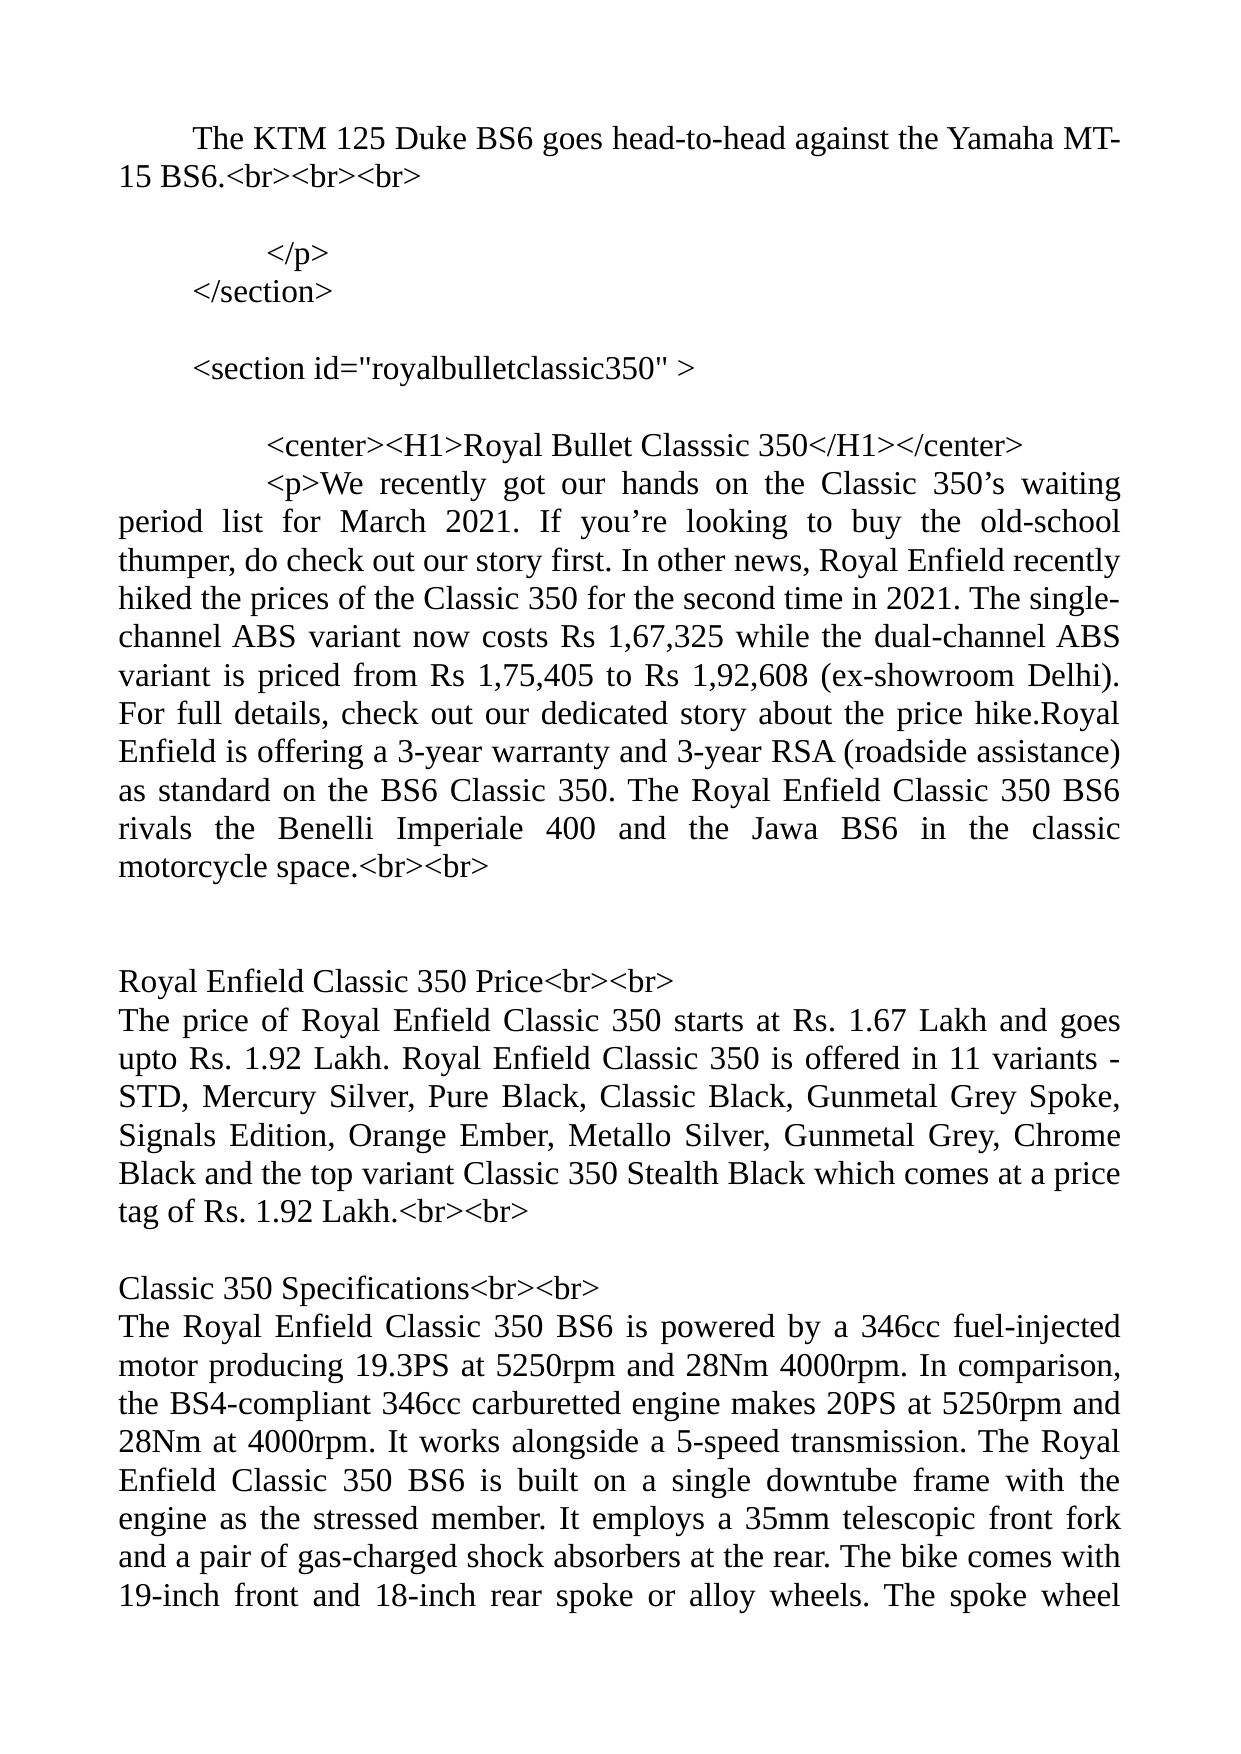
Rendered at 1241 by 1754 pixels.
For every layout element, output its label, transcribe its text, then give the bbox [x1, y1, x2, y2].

text </section> [118, 271, 1122, 310]
text <center><H1>Royal Bullet Classsic 350</H1></center> [118, 425, 1122, 463]
text <section id="royalbulletclassic350" > [118, 348, 1122, 386]
text The KTM 125 Duke BS6 goes head-to-head against the Yamaha MT-15 BS6.<br><br><br> [118, 118, 1122, 195]
text </p> [118, 233, 1122, 271]
text The Royal Enfield Classic 350 BS6 is powered by a 346cc fuel-injected motor producing 19.3PS at 5250rpm and 28Nm 4000rpm. In comparison, the BS4-compliant 346cc carburetted engine makes 20PS at 5250rpm and 28Nm at 4000rpm. It works alongside a 5-speed transmission. The Royal Enfield Classic 350 BS6 is built on a single downtube frame with the engine as the stressed member. It employs a 35mm telescopic front fork and a pair of gas-charged shock absorbers at the rear. The bike comes with 19-inch front and 18-inch rear spoke or alloy wheels. The spoke wheel [118, 1306, 1122, 1613]
text The price of Royal Enfield Classic 350 starts at Rs. 1.67 Lakh and goes upto Rs. 1.92 Lakh. Royal Enfield Classic 350 is offered in 11 variants - STD, Mercury Silver, Pure Black, Classic Black, Gunmetal Grey Spoke, Signals Edition, Orange Ember, Metallo Silver, Gunmetal Grey, Chrome Black and the top variant Classic 350 Stealth Black which comes at a price tag of Rs. 1.92 Lakh.<br><br> [118, 1000, 1122, 1230]
text Classic 350 Specifications<br><br> [118, 1268, 1122, 1306]
text <p>We recently got our hands on the Classic 350’s waiting period list for March 2021. If you’re looking to buy the old-school thumper, do check out our story first. In other news, Royal Enfield recently hiked the prices of the Classic 350 for the second time in 2021. The single-channel ABS variant now costs Rs 1,67,325 while the dual-channel ABS variant is priced from Rs 1,75,405 to Rs 1,92,608 (ex-showroom Delhi). For full details, check out our dedicated story about the price hike.Royal Enfield is offering a 3-year warranty and 3-year RSA (roadside assistance) as standard on the BS6 Classic 350. The Royal Enfield Classic 350 BS6 rivals the Benelli Imperiale 400 and the Jawa BS6 in the classic motorcycle space.<br><br> [118, 463, 1122, 885]
text Royal Enfield Classic 350 Price<br><br> [118, 961, 1122, 1000]
